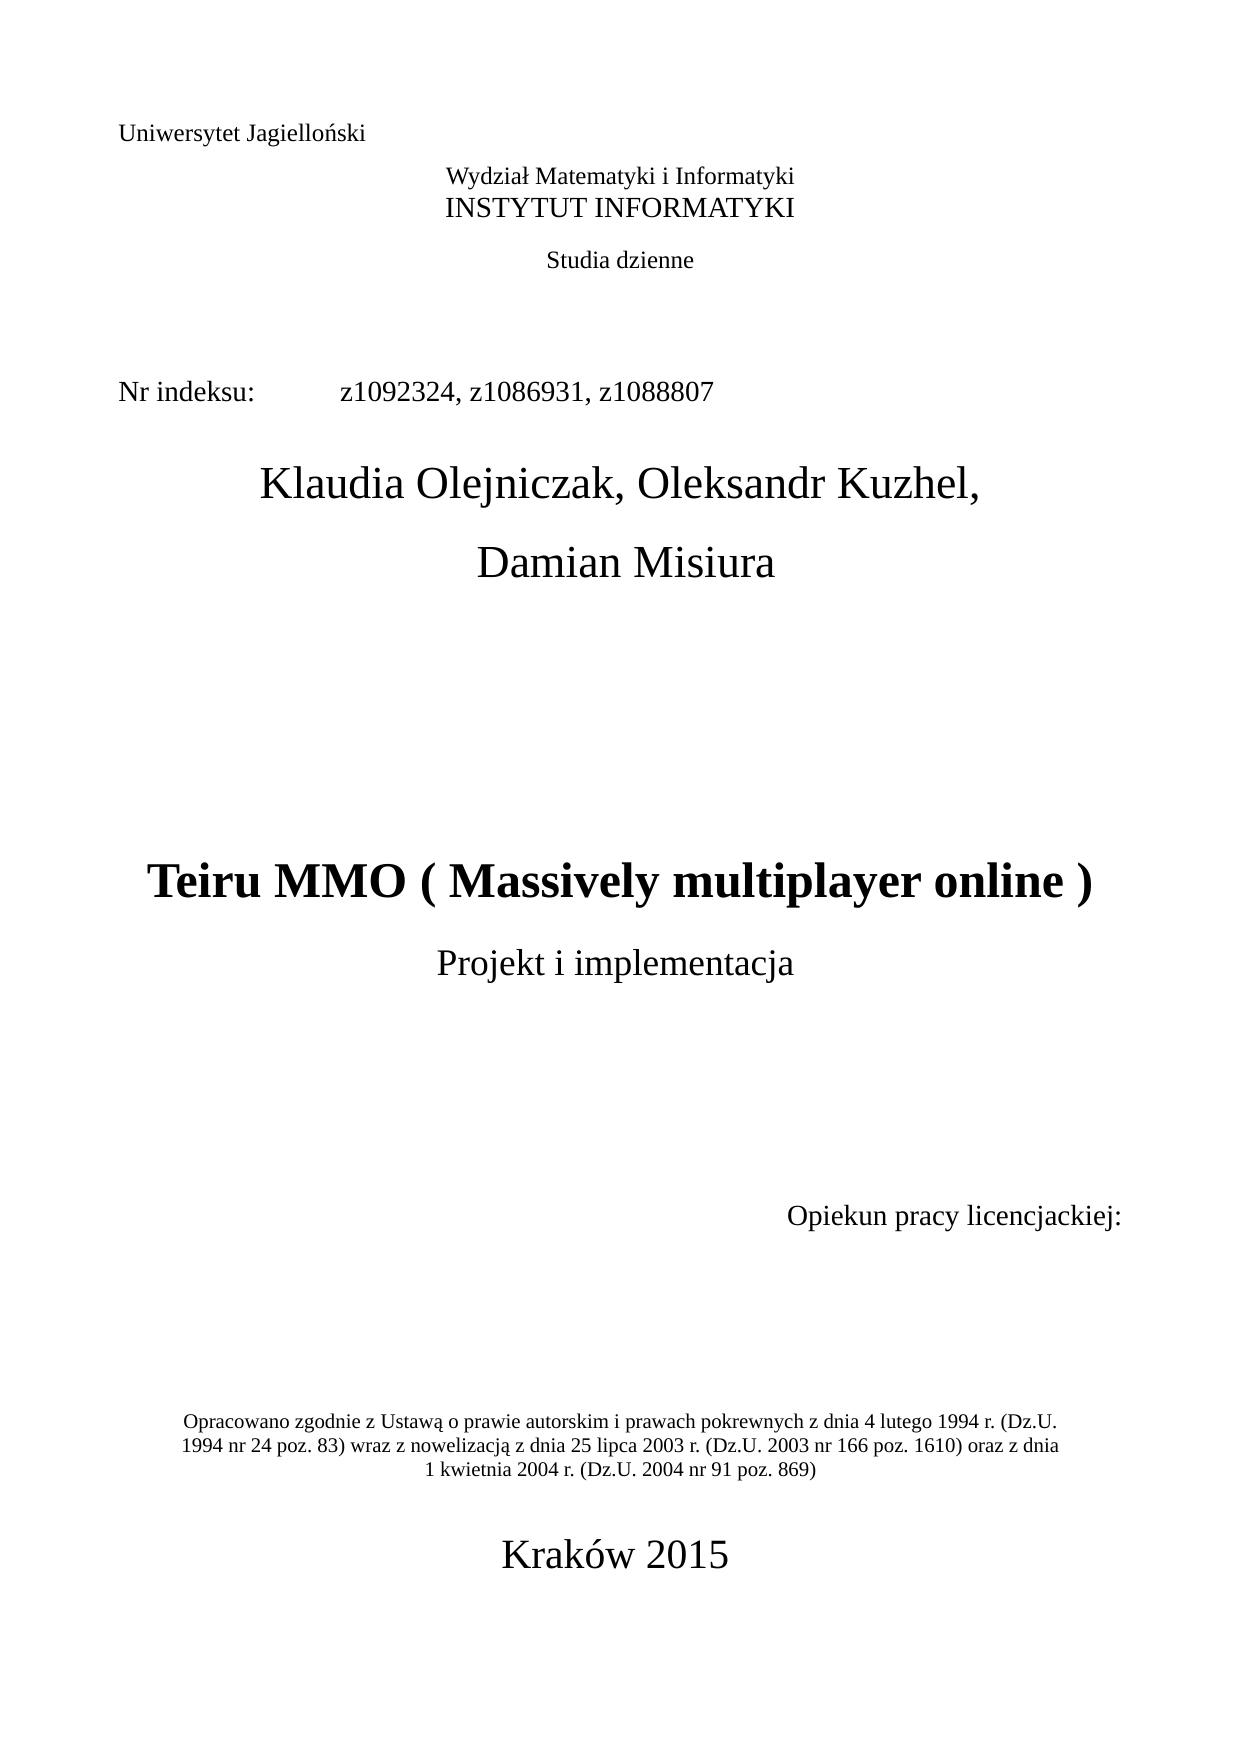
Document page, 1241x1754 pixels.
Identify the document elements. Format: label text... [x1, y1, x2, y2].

text 1994 nr 24 poz. 83) wraz z nowelizacją z dnia 25 lipca 2003 r. (Dz.U. 2003 nr 166 poz. 1610) oraz z dnia [118, 1433, 1122, 1457]
subtitle Projekt i implementacja [118, 941, 1122, 984]
text Wydział Matematyki i Informatyki [118, 161, 1122, 190]
text Opracowano zgodnie z Ustawą o prawie autorskim i prawach pokrewnych z dnia 4 lutego 1994 r. (Dz.U. [118, 1409, 1122, 1433]
text Nr indeksu: z1092324, z1086931, z1088807 [118, 374, 1122, 408]
text INSTYTUT INFORMATYKI [118, 190, 1122, 223]
text 1 kwietnia 2004 r. (Dz.U. 2004 nr 91 poz. 869) [118, 1457, 1122, 1481]
text Klaudia Olejniczak, Oleksandr Kuzhel, [118, 456, 1122, 508]
text Damian Misiura [118, 535, 1122, 587]
text Uniwersytet Jagielloński [118, 118, 1122, 147]
text Opiekun pracy licencjackiej: [708, 1198, 1122, 1231]
text Kraków 2015 [118, 1529, 1122, 1577]
text Teiru MMO ( Massively multiplayer online ) [118, 851, 1122, 908]
text Studia dzienne [118, 245, 1122, 273]
